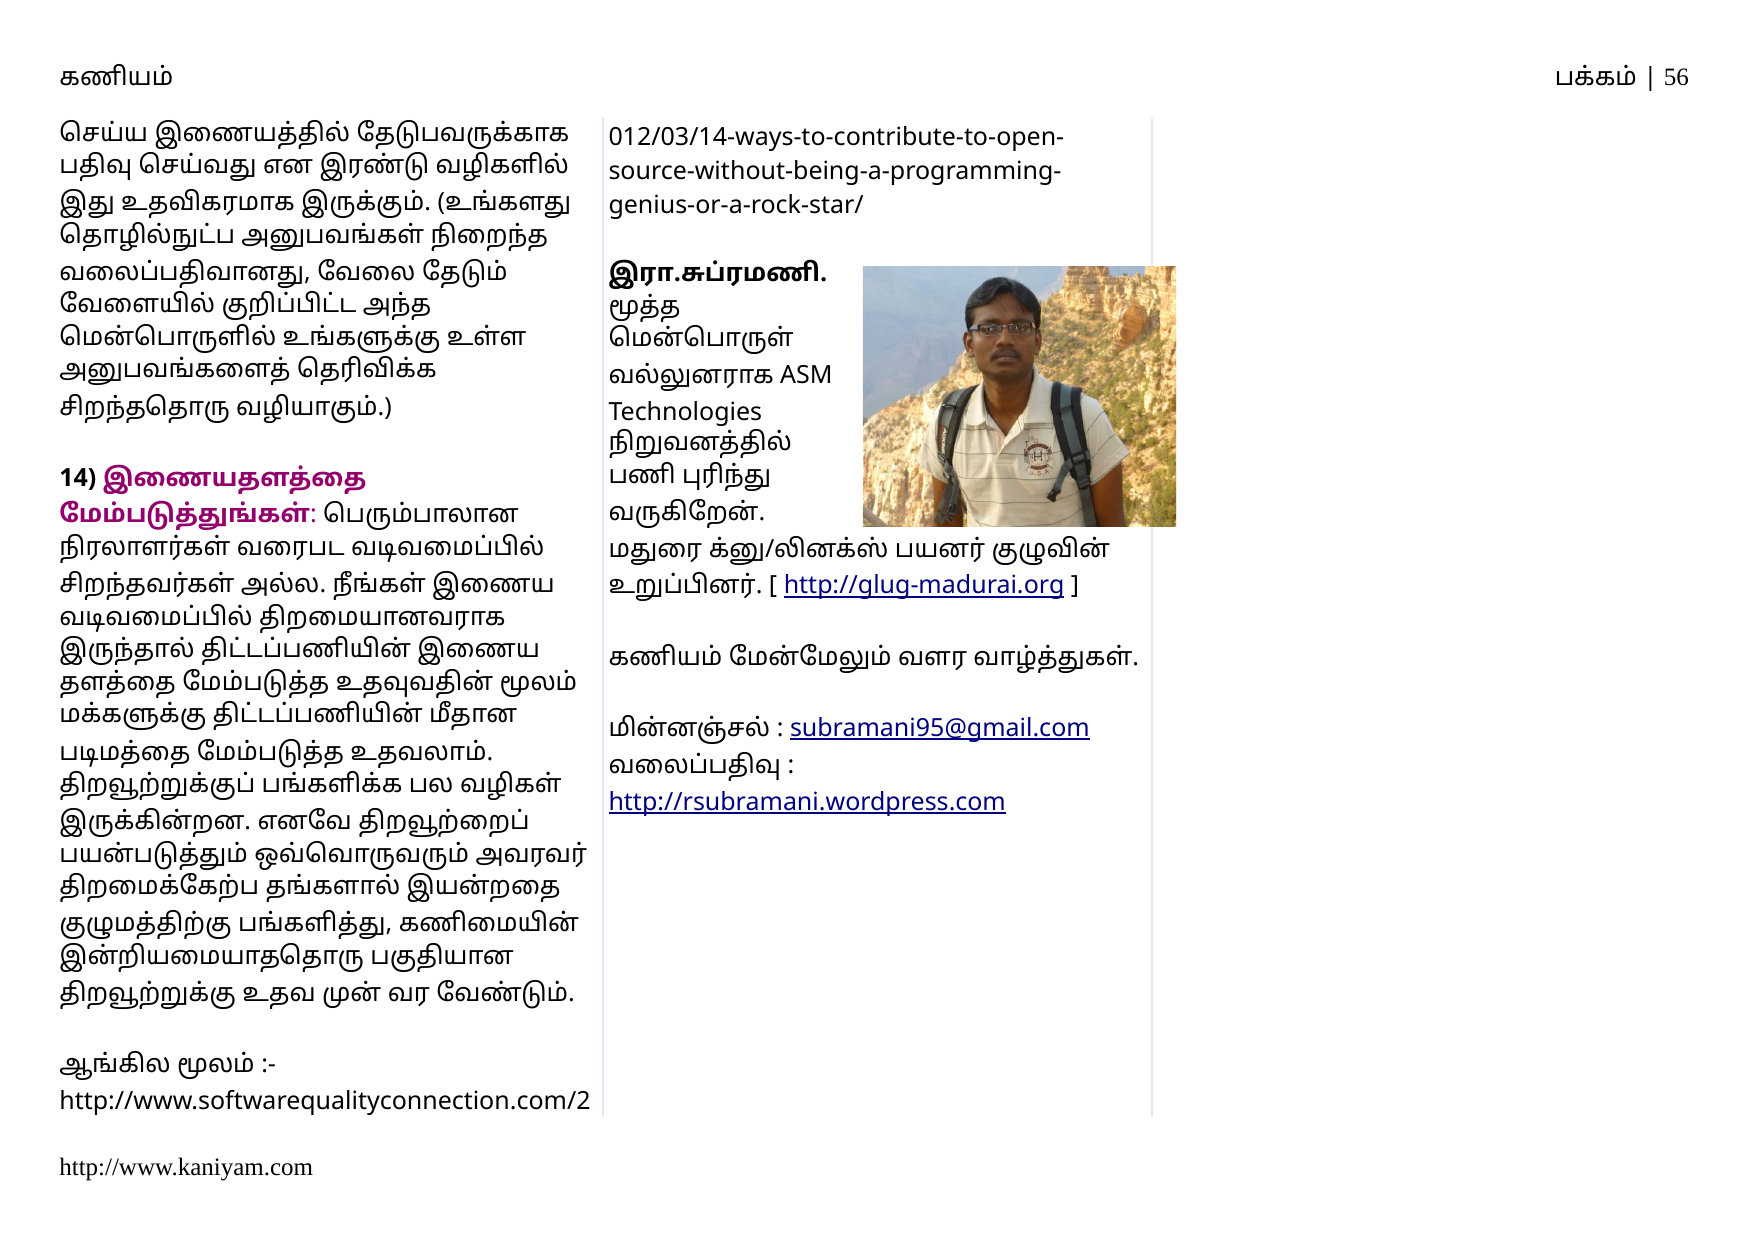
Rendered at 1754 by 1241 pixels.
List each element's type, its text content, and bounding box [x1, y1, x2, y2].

text கணியம் மேன்மேலும் வளர வாழ்த்துகள். மின்னஞ்சல் : subramani95@gmail.com வலைப்பதிவு : http://rsubramani.wordpress.com [608, 604, 1146, 817]
picture [862, 266, 1177, 527]
text இரா.சுப்ரமணி. மூத்த மென்பொருள் வல்லுனராக ASM Technologies நிறுவனத்தில் பணி புரிந்து வருகிறேன். மதுரை க்னு/லினக்ஸ் பயனர் குழுவின் உறுப்பினர். [ http://glug-madurai.org ] [608, 255, 1146, 604]
text ஆங்கில மூலம் :- http://www.softwarequalityconnection.com/2 [59, 1046, 597, 1117]
text 012/03/14-ways-to-contribute-to-open-source-without-being-a-programming-genius-or-a-rock-star/ [608, 118, 1146, 221]
text 14) இணையதளத்தை மேம்படுத்துங்கள்: பெரும்பாலான நிரலாளர்கள் வரைபட வடிவமைப்பில் சிறந்தவர்கள் அல்ல. நீங்கள் இணைய வடிவமைப்பில் திறமையானவராக இருந்தால் திட்டப்பணியின் இணைய தளத்தை மேம்படுத்த உதவுவதின் மூலம் மக்களுக்கு திட்டப்பணியின் மீதான படிமத்தை மேம்படுத்த உதவலாம். [59, 459, 597, 770]
text திறவூற்றுக்குப் பங்களிக்க பல வழிகள் இருக்கின்றன. எனவே திறவூற்றைப் பயன்படுத்தும் ஒவ்வொருவரும் அவரவர் திறமைக்கேற்ப தங்களால் இயன்றதை குழுமத்திற்கு பங்களித்து, கணிமையின் இன்றியமையாததொரு பகுதியான திறவூற்றுக்கு உதவ முன் வர வேண்டும். [59, 770, 597, 1011]
text செய்ய இணையத்தில் தேடுபவருக்காக பதிவு செய்வது என இரண்டு வழிகளில் இது உதவிகரமாக இருக்கும். (உங்களது தொழில்நுட்ப அனுபவங்கள் நிறைந்த வலைப்பதிவானது, வேலை தேடும் வேளையில் குறிப்பிட்ட அந்த மென்பொருளில் உங்களுக்கு உள்ள அனுபவங்களைத் தெரிவிக்க சிறந்ததொரு வழியாகும்.) [59, 118, 597, 425]
